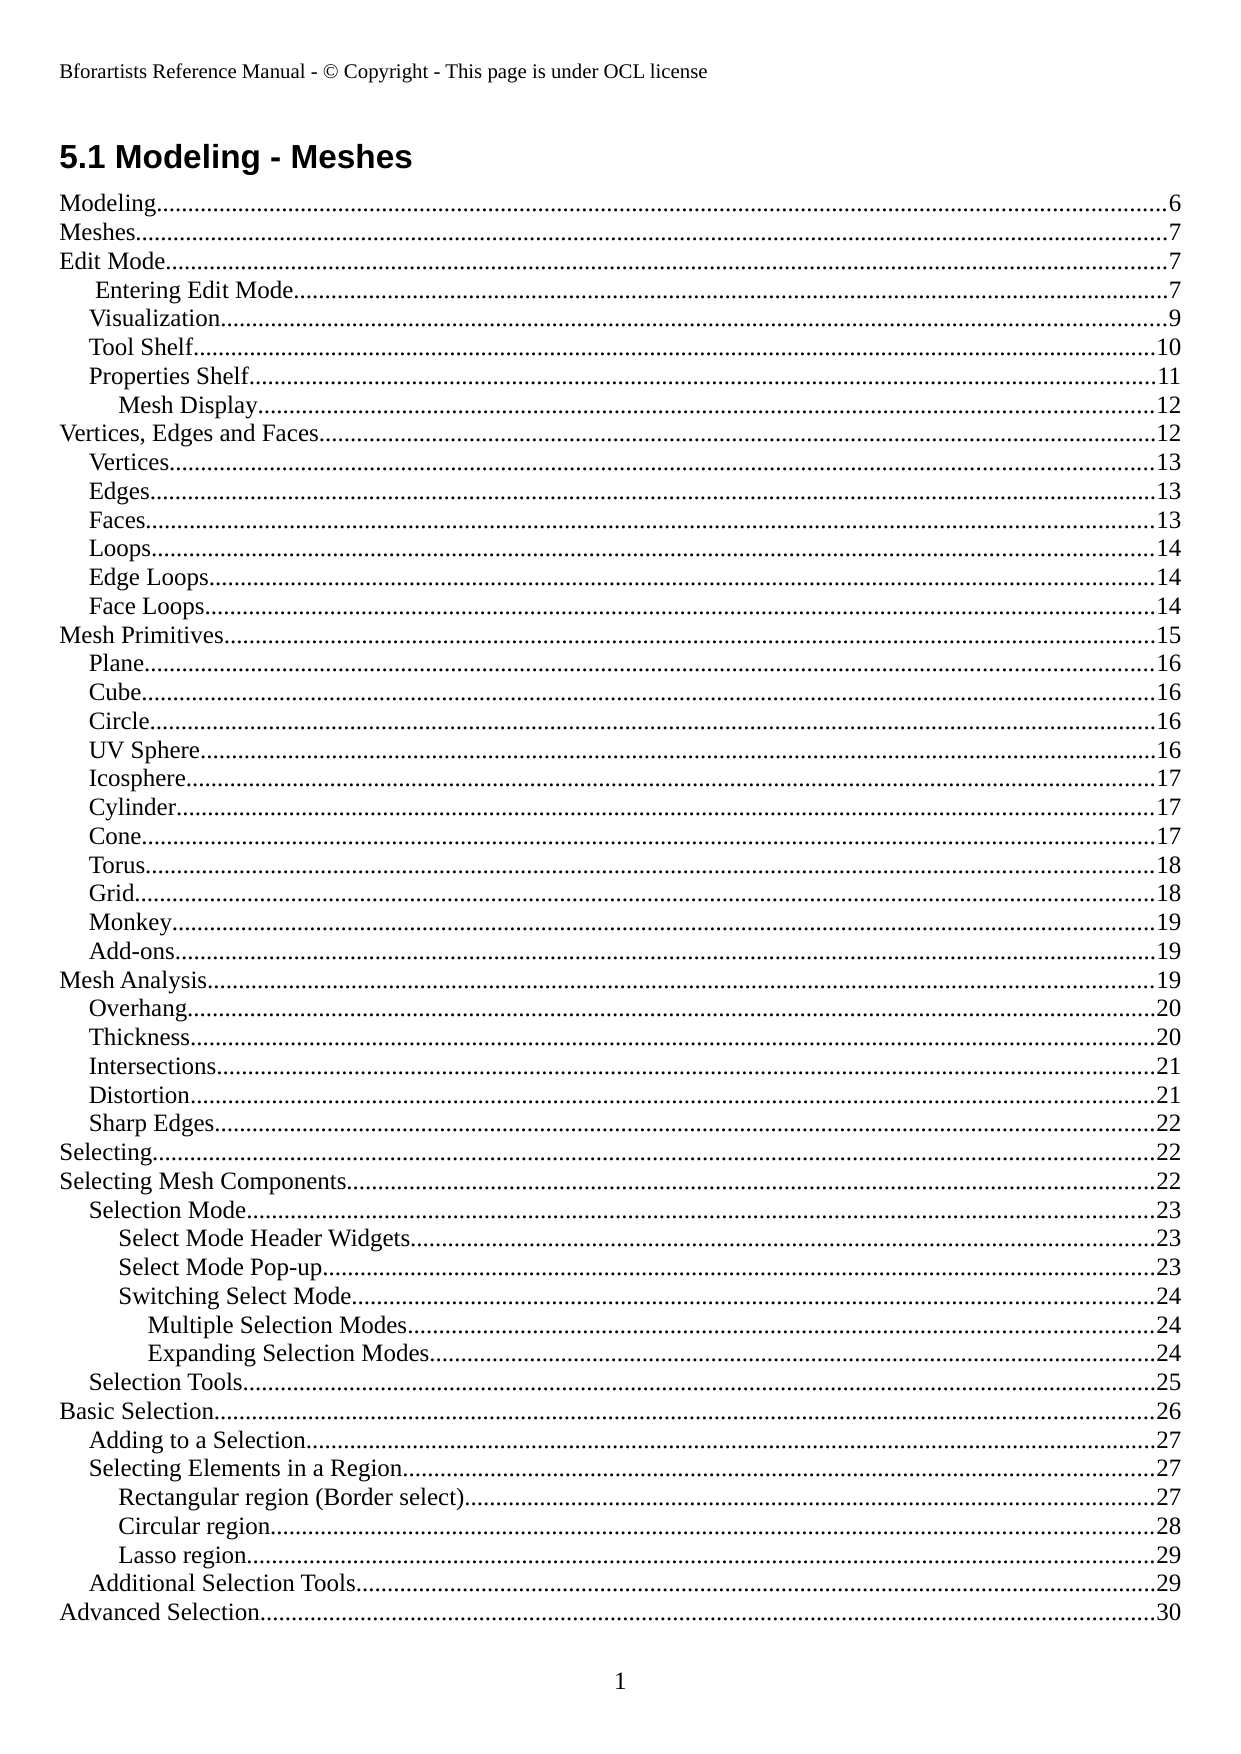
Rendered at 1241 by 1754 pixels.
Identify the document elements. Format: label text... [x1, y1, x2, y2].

text Monkey 19 [88, 907, 1181, 936]
text Select Mode Header Widgets 23 [118, 1223, 1181, 1252]
text Distortion 21 [88, 1080, 1181, 1108]
text Edit Mode 7 [59, 246, 1181, 275]
text Grid 18 [88, 878, 1181, 907]
text Intersections 21 [88, 1051, 1181, 1080]
text Circular region 28 [118, 1511, 1181, 1540]
text UV Sphere 16 [88, 735, 1181, 763]
text Sharp Edges 22 [88, 1108, 1181, 1137]
text Edges 13 [88, 476, 1181, 505]
text Select Mode Pop-up 23 [118, 1252, 1181, 1281]
text Properties Shelf 11 [88, 361, 1181, 390]
text Torus 18 [88, 850, 1181, 878]
text Adding to a Selection 27 [88, 1425, 1181, 1453]
text Advanced Selection 30 [59, 1597, 1181, 1626]
text Selecting 22 [59, 1137, 1181, 1166]
text Mesh Primitives 15 [59, 620, 1181, 648]
text Selecting Elements in a Region 27 [88, 1453, 1181, 1482]
text Rectangular region (Border select) 27 [118, 1482, 1181, 1511]
text Faces 13 [88, 505, 1181, 533]
text Selection Mode 23 [88, 1195, 1181, 1223]
text Visualization 9 [88, 303, 1181, 332]
subtitle 5.1 Modeling - Meshes [59, 138, 1181, 176]
text Selecting Mesh Components 22 [59, 1166, 1181, 1195]
text Thickness 20 [88, 1022, 1181, 1051]
text Circle 16 [88, 706, 1181, 735]
text Vertices 13 [88, 447, 1181, 476]
text Tool Shelf 10 [88, 332, 1181, 361]
text Plane 16 [88, 648, 1181, 677]
text Cube 16 [88, 677, 1181, 706]
text Add-ons 19 [88, 936, 1181, 965]
text Edge Loops 14 [88, 562, 1181, 591]
text Mesh Analysis 19 [59, 965, 1181, 993]
text Multiple Selection Modes 24 [147, 1310, 1181, 1338]
text Switching Select Mode 24 [118, 1281, 1181, 1310]
text Icosphere 17 [88, 763, 1181, 792]
text Lasso region 29 [118, 1540, 1181, 1568]
text Overhang 20 [88, 993, 1181, 1022]
text Face Loops 14 [88, 591, 1181, 620]
text Meshes 7 [59, 217, 1181, 246]
text Cone 17 [88, 821, 1181, 850]
text Expanding Selection Modes 24 [147, 1338, 1181, 1367]
text Cylinder 17 [88, 792, 1181, 821]
text Basic Selection 26 [59, 1396, 1181, 1425]
text Entering Edit Mode 7 [88, 275, 1181, 303]
text Vertices, Edges and Faces 12 [59, 418, 1181, 447]
text Selection Tools 25 [88, 1367, 1181, 1396]
text Loops 14 [88, 533, 1181, 562]
text Additional Selection Tools 29 [88, 1568, 1181, 1597]
text Mesh Display 12 [118, 390, 1181, 418]
text Modeling 6 [59, 188, 1181, 217]
